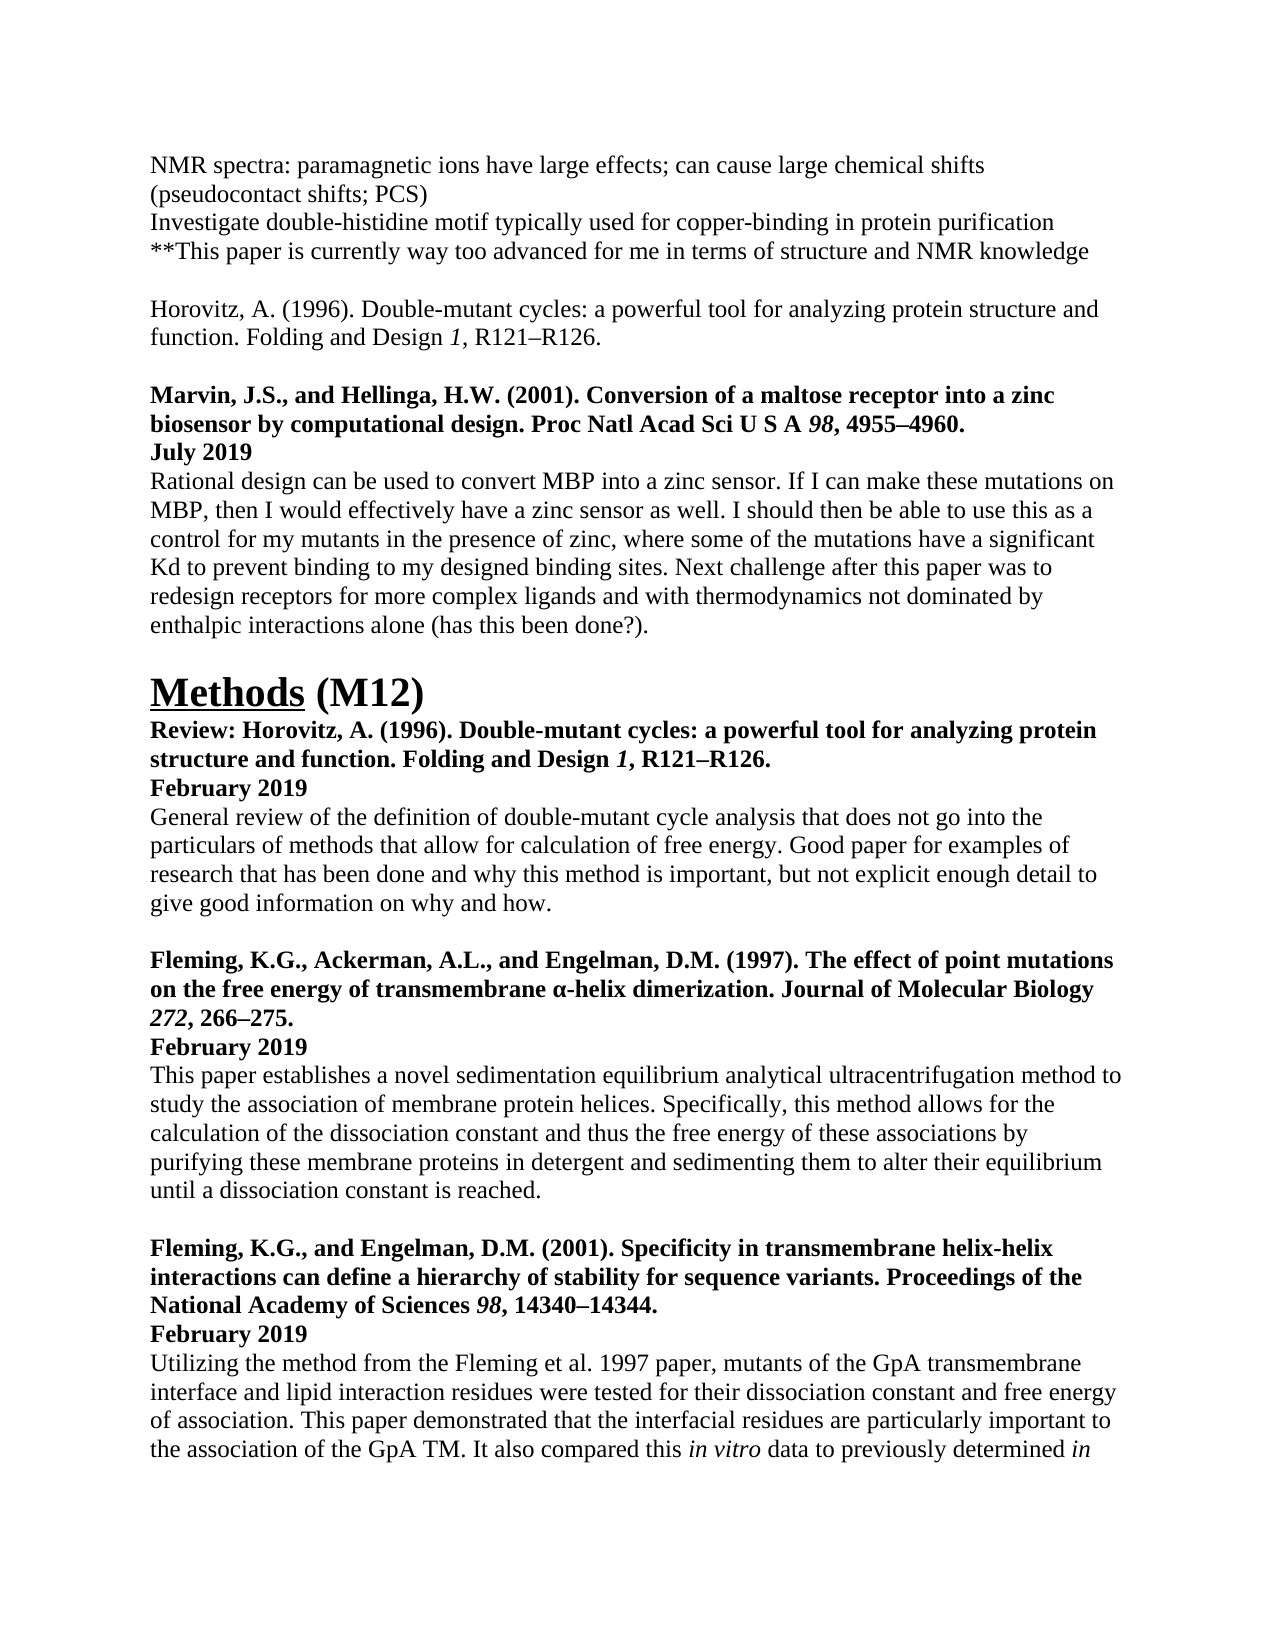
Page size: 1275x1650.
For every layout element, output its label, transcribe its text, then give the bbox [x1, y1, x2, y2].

text Methods (M12) [150, 667, 1125, 715]
text Utilizing the method from the Fleming et al. 1997 paper, mutants of the GpA transmembrane interface and lipid interaction residues were tested for their dissociation constant and free energy of association. This paper demonstrated that the interfacial residues are particularly important to the association of the GpA TM. It also compared this in vitro data to previously determined in [150, 1348, 1125, 1463]
text Rational design can be used to convert MBP into a zinc sensor. If I can make these mutations on MBP, then I would effectively have a zinc sensor as well. I should then be able to use this as a control for my mutants in the presence of zinc, where some of the mutations have a significant Kd to prevent binding to my designed binding sites. Next challenge after this paper was to redesign receptors for more complex ligands and with thermodynamics not dominated by enthalpic interactions alone (has this been done?). [150, 466, 1125, 639]
text General review of the definition of double-mutant cycle analysis that does not go into the particulars of methods that allow for calculation of free energy. Good paper for examples of research that has been done and why this method is important, but not explicit enough detail to give good information on why and how. [150, 802, 1125, 917]
text **This paper is currently way too advanced for me in terms of structure and NMR knowledge [150, 236, 1125, 265]
text NMR spectra: paramagnetic ions have large effects; can cause large chemical shifts (pseudocontact shifts; PCS) [150, 150, 1125, 207]
text Marvin, J.S., and Hellinga, H.W. (2001). Conversion of a maltose receptor into a zinc biosensor by computational design. Proc Natl Acad Sci U S A 98, 4955–4960. [150, 380, 1125, 437]
text Horovitz, A. (1996). Double-mutant cycles: a powerful tool for analyzing protein structure and function. Folding and Design 1, R121–R126. [150, 294, 1125, 351]
text Review: Horovitz, A. (1996). Double-mutant cycles: a powerful tool for analyzing protein structure and function. Folding and Design 1, R121–R126. [150, 715, 1125, 773]
text February 2019 [150, 773, 1125, 802]
text July 2019 [150, 437, 1125, 466]
text This paper establishes a novel sedimentation equilibrium analytical ultracentrifugation method to study the association of membrane protein helices. Specifically, this method allows for the calculation of the dissociation constant and thus the free energy of these associations by purifying these membrane proteins in detergent and sedimenting them to alter their equilibrium until a dissociation constant is reached. [150, 1060, 1125, 1204]
text February 2019 [150, 1032, 1125, 1060]
text February 2019 [150, 1319, 1125, 1348]
text Investigate double-histidine motif typically used for copper-binding in protein purification [150, 207, 1125, 236]
text Fleming, K.G., and Engelman, D.M. (2001). Specificity in transmembrane helix-helix interactions can define a hierarchy of stability for sequence variants. Proceedings of the National Academy of Sciences 98, 14340–14344. [150, 1233, 1125, 1319]
text Fleming, K.G., Ackerman, A.L., and Engelman, D.M. (1997). The effect of point mutations on the free energy of transmembrane α-helix dimerization. Journal of Molecular Biology 272, 266–275. [150, 945, 1125, 1032]
